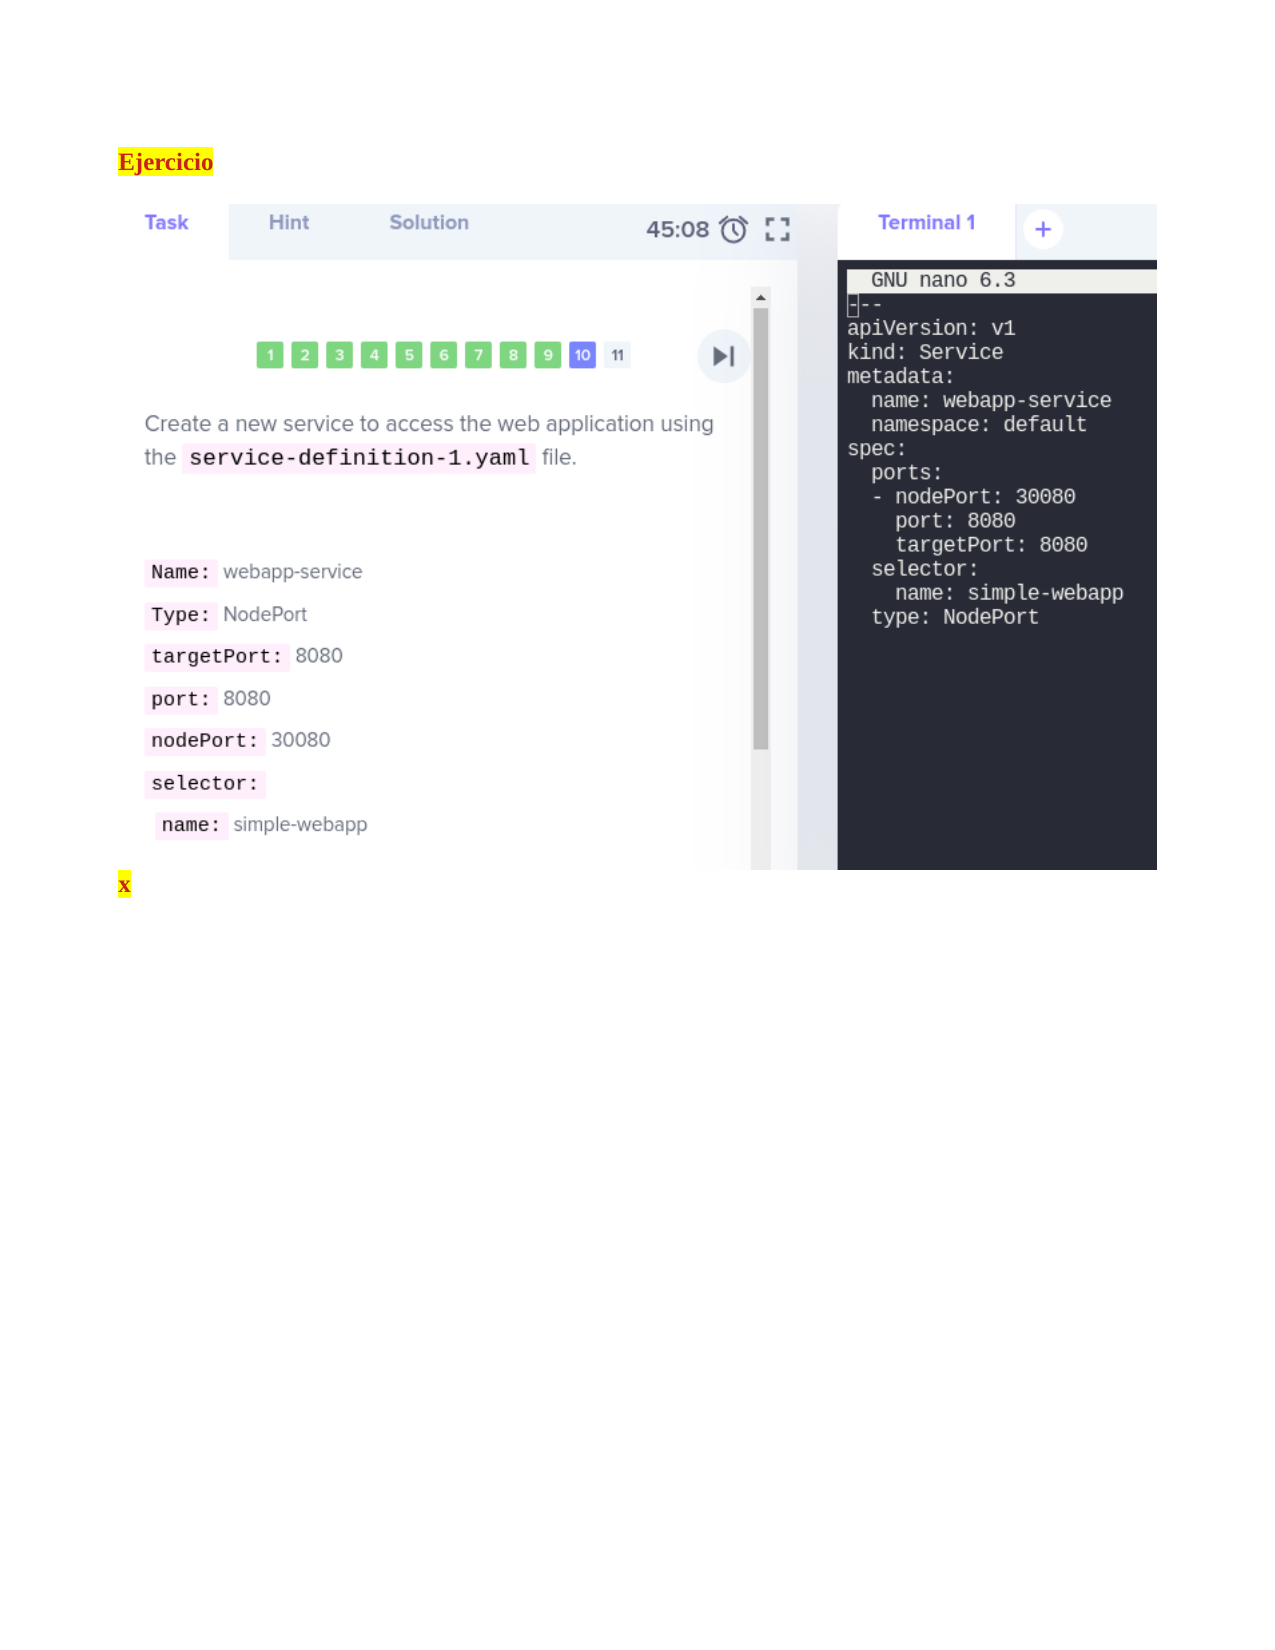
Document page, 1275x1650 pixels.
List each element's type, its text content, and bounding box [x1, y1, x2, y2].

text Ejercicio [118, 147, 1157, 176]
picture [118, 204, 1157, 870]
text x [118, 870, 1157, 898]
